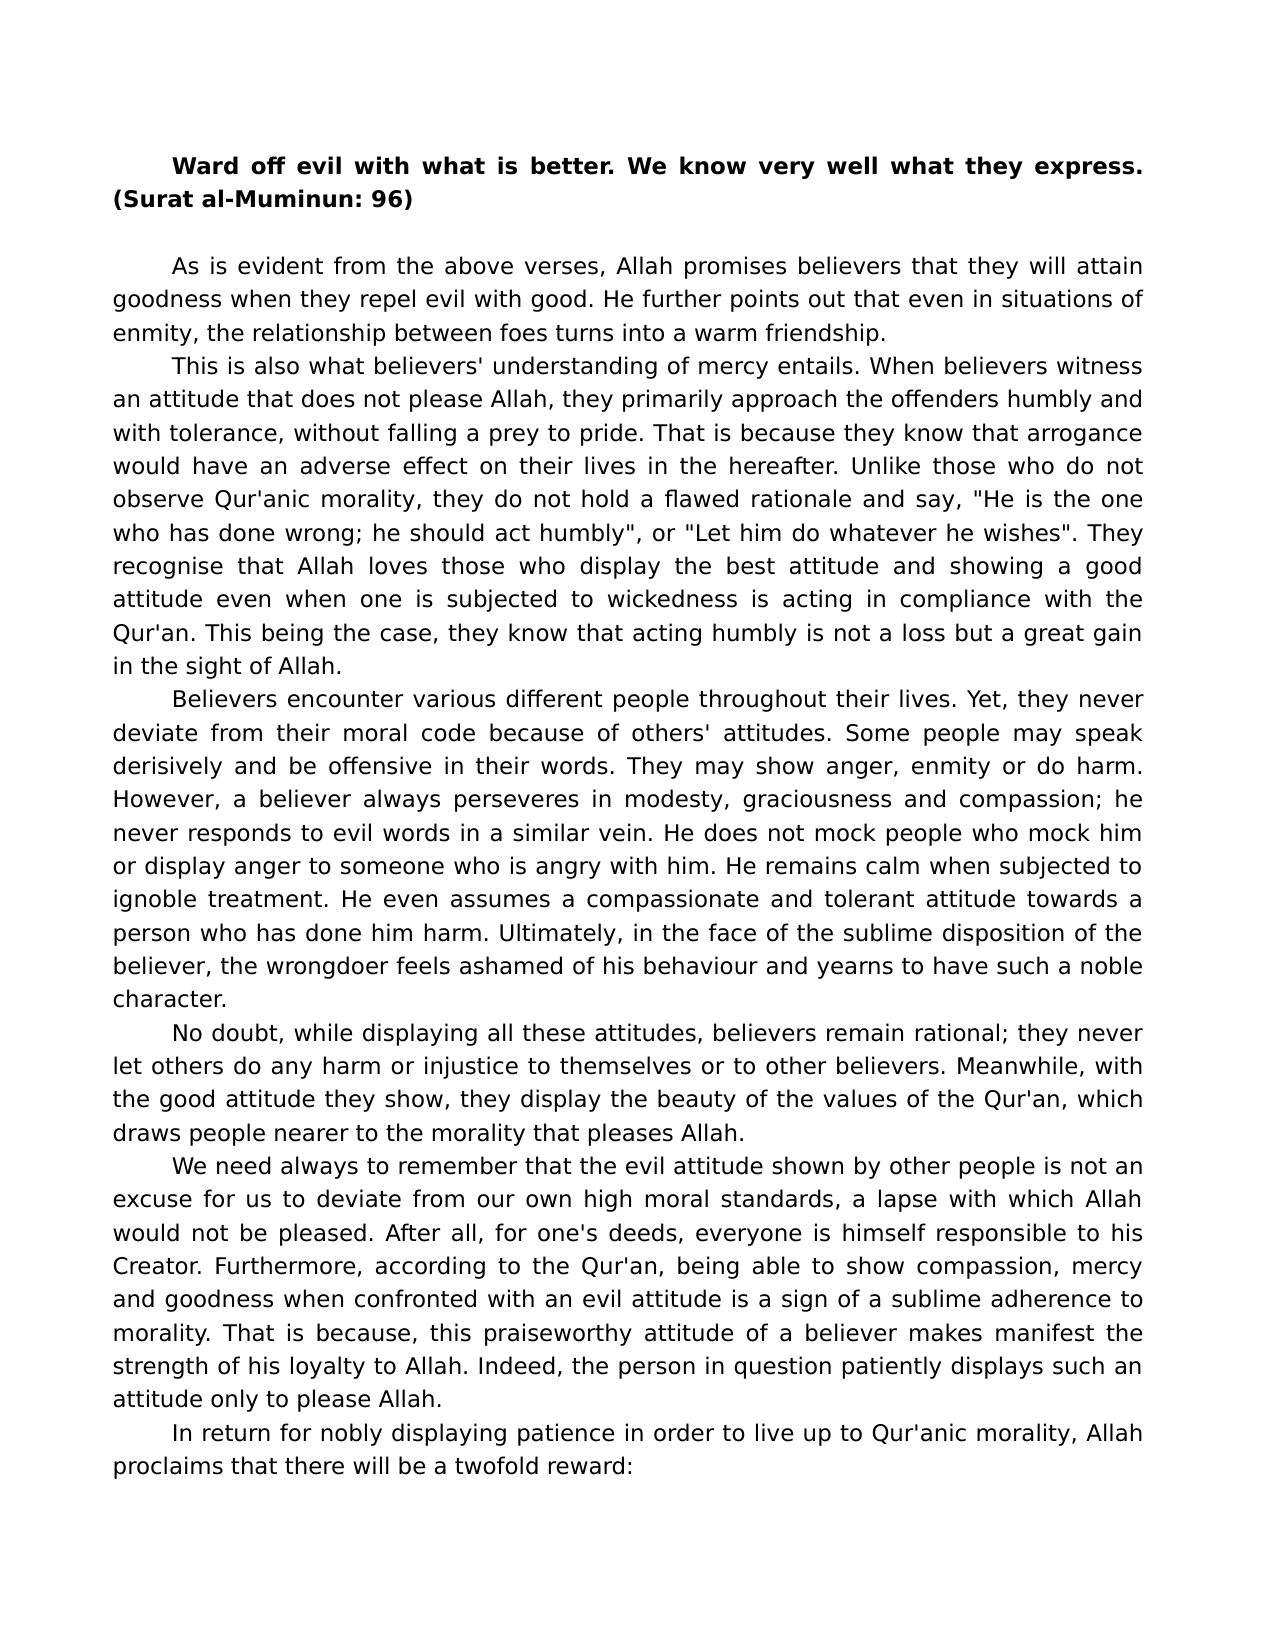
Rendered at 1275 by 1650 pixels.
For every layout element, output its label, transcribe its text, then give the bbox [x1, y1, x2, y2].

text As is evident from the above verses, Allah promises believers that they will attain goodness when they repel evil with good. He further points out that even in situations of enmity, the relationship between foes turns into a warm friendship. [112, 248, 1145, 348]
text We need always to remember that the evil attitude shown by other people is not an excuse for us to deviate from our own high moral standards, a lapse with which Allah would not be pleased. After all, for one's deeds, everyone is himself responsible to his Creator. Furthermore, according to the Qur'an, being able to show compassion, mercy and goodness when confronted with an evil attitude is a sign of a sublime adherence to morality. That is because, this praiseworthy attitude of a believer makes manifest the strength of his loyalty to Allah. Indeed, the person in question patiently displays such an attitude only to please Allah. [112, 1148, 1145, 1414]
text This is also what believers' understanding of mercy entails. When believers witness an attitude that does not please Allah, they primarily approach the offenders humbly and with tolerance, without falling a prey to pride. That is because they know that arrogance would have an adverse effect on their lives in the hereafter. Unlike those who do not observe Qur'anic morality, they do not hold a flawed rationale and say, "He is the one who has done wrong; he should act humbly", or "Let him do whatever he wishes". They recognise that Allah loves those who display the best attitude and showing a good attitude even when one is subjected to wickedness is acting in compliance with the Qur'an. This being the case, they know that acting humbly is not a loss but a great gain in the sight of Allah. [112, 348, 1145, 681]
text In return for nobly displaying patience in order to live up to Qur'anic morality, Allah proclaims that there will be a twofold reward: [112, 1414, 1145, 1481]
text No doubt, while displaying all these attitudes, believers remain rational; they never let others do any harm or injustice to themselves or to other believers. Meanwhile, with the good attitude they show, they display the beauty of the values of the Qur'an, which draws people nearer to the morality that pleases Allah. [112, 1014, 1145, 1148]
text Believers encounter various different people throughout their lives. Yet, they never deviate from their moral code because of others' attitudes. Some people may speak derisively and be offensive in their words. They may show anger, enmity or do harm. However, a believer always perseveres in modesty, graciousness and compassion; he never responds to evil words in a similar vein. He does not mock people who mock him or display anger to someone who is angry with him. He remains calm when subjected to ignoble treatment. He even assumes a compassionate and tolerant attitude towards a person who has done him harm. Ultimately, in the face of the sublime disposition of the believer, the wrongdoer feels ashamed of his behaviour and yearns to have such a noble character. [112, 681, 1145, 1014]
text Ward off evil with what is better. We know very well what they express. (Surat al-Muminun: 96) [112, 148, 1145, 214]
